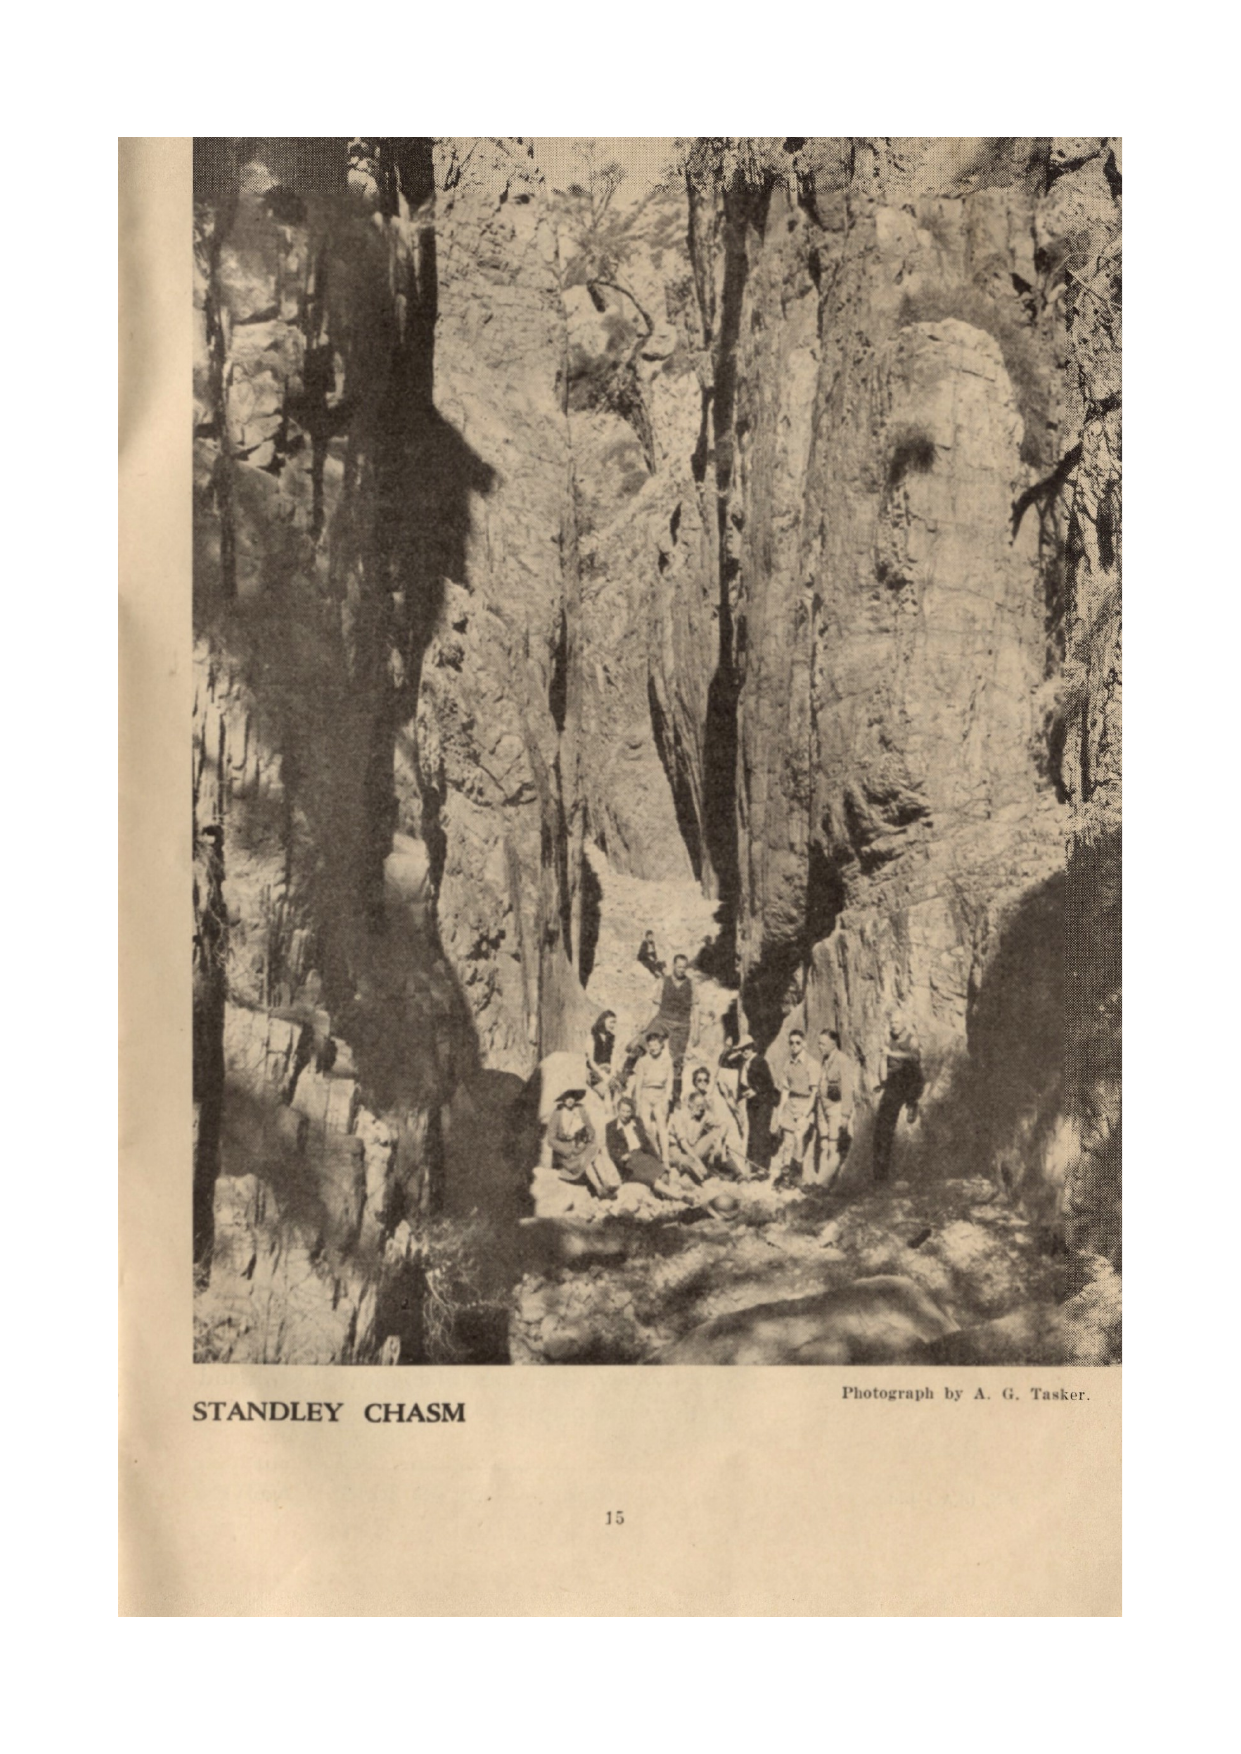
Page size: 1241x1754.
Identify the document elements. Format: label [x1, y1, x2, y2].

picture [118, 137, 1123, 1617]
